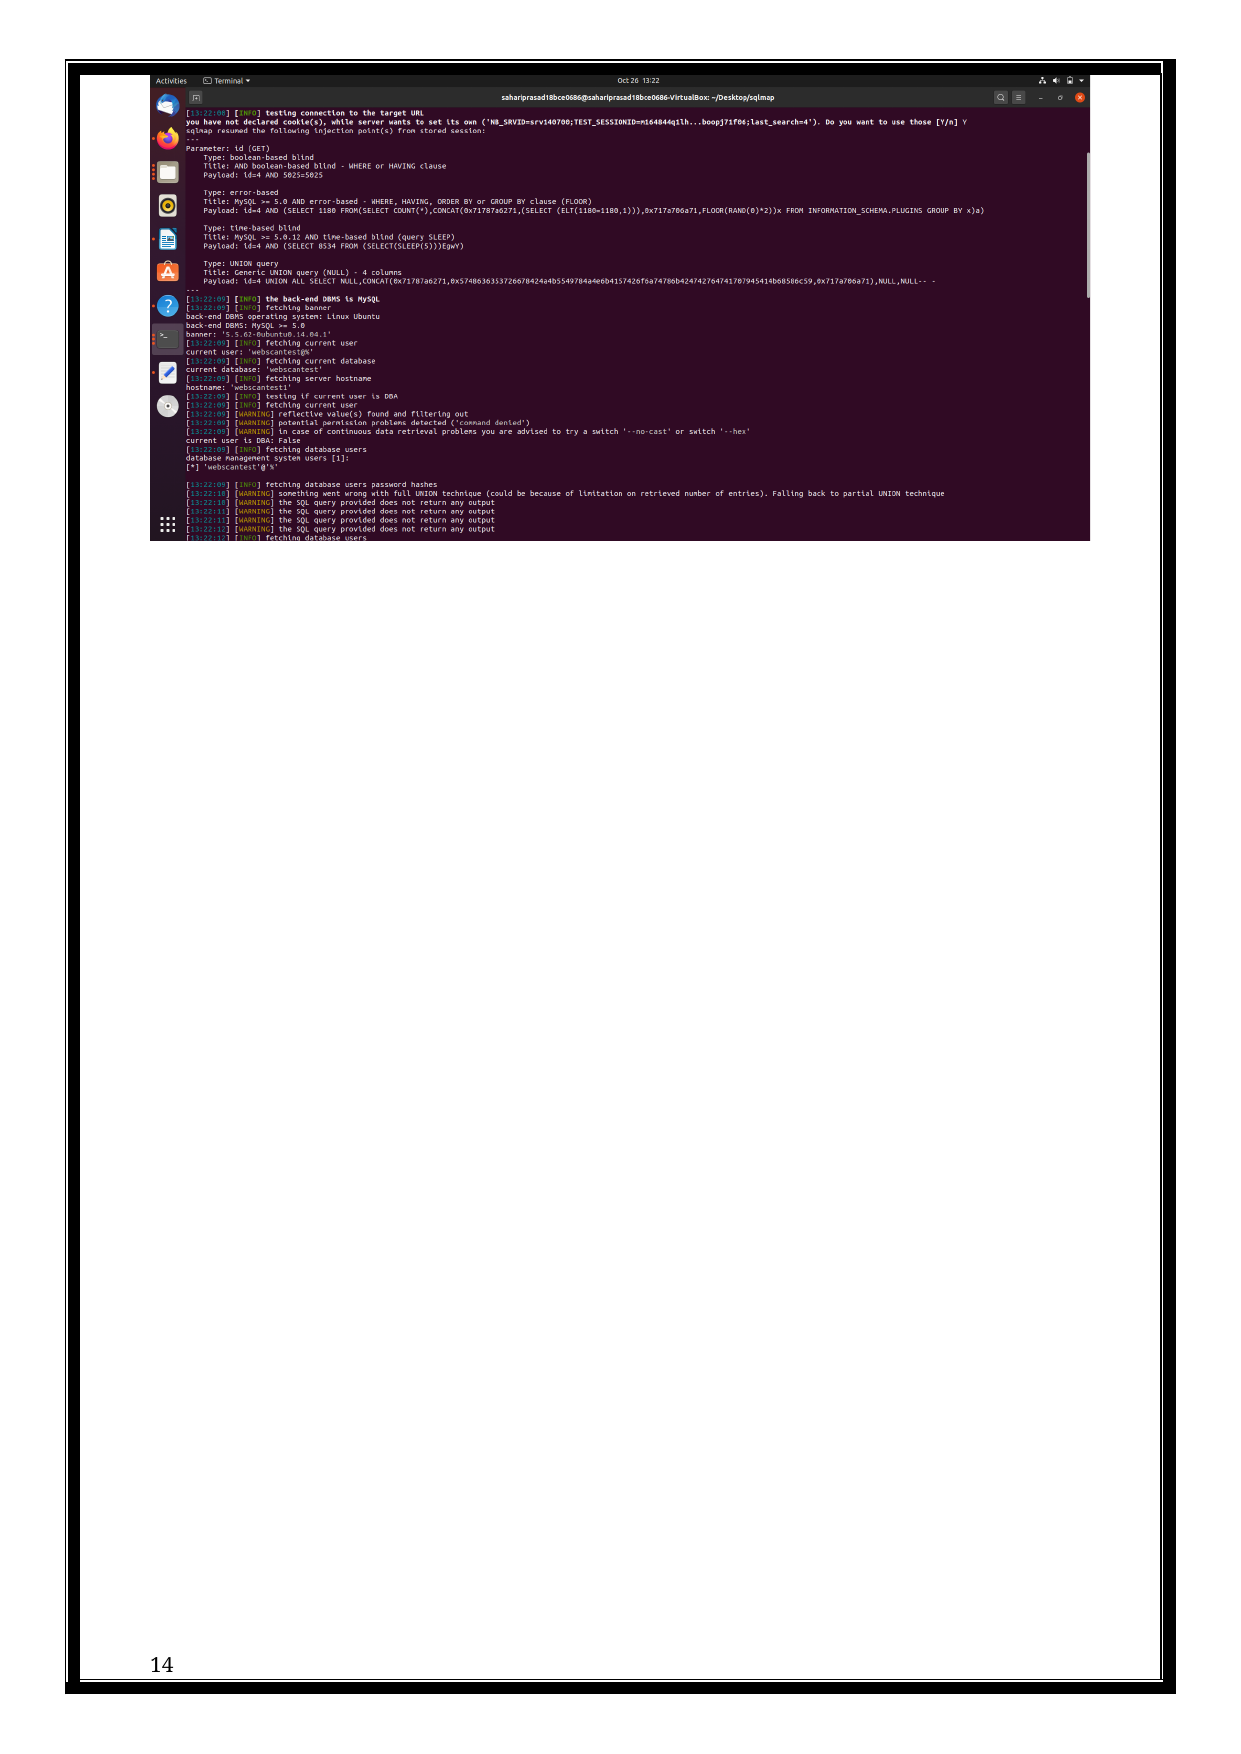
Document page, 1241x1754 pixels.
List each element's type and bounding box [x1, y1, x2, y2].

picture [150, 75, 1091, 541]
